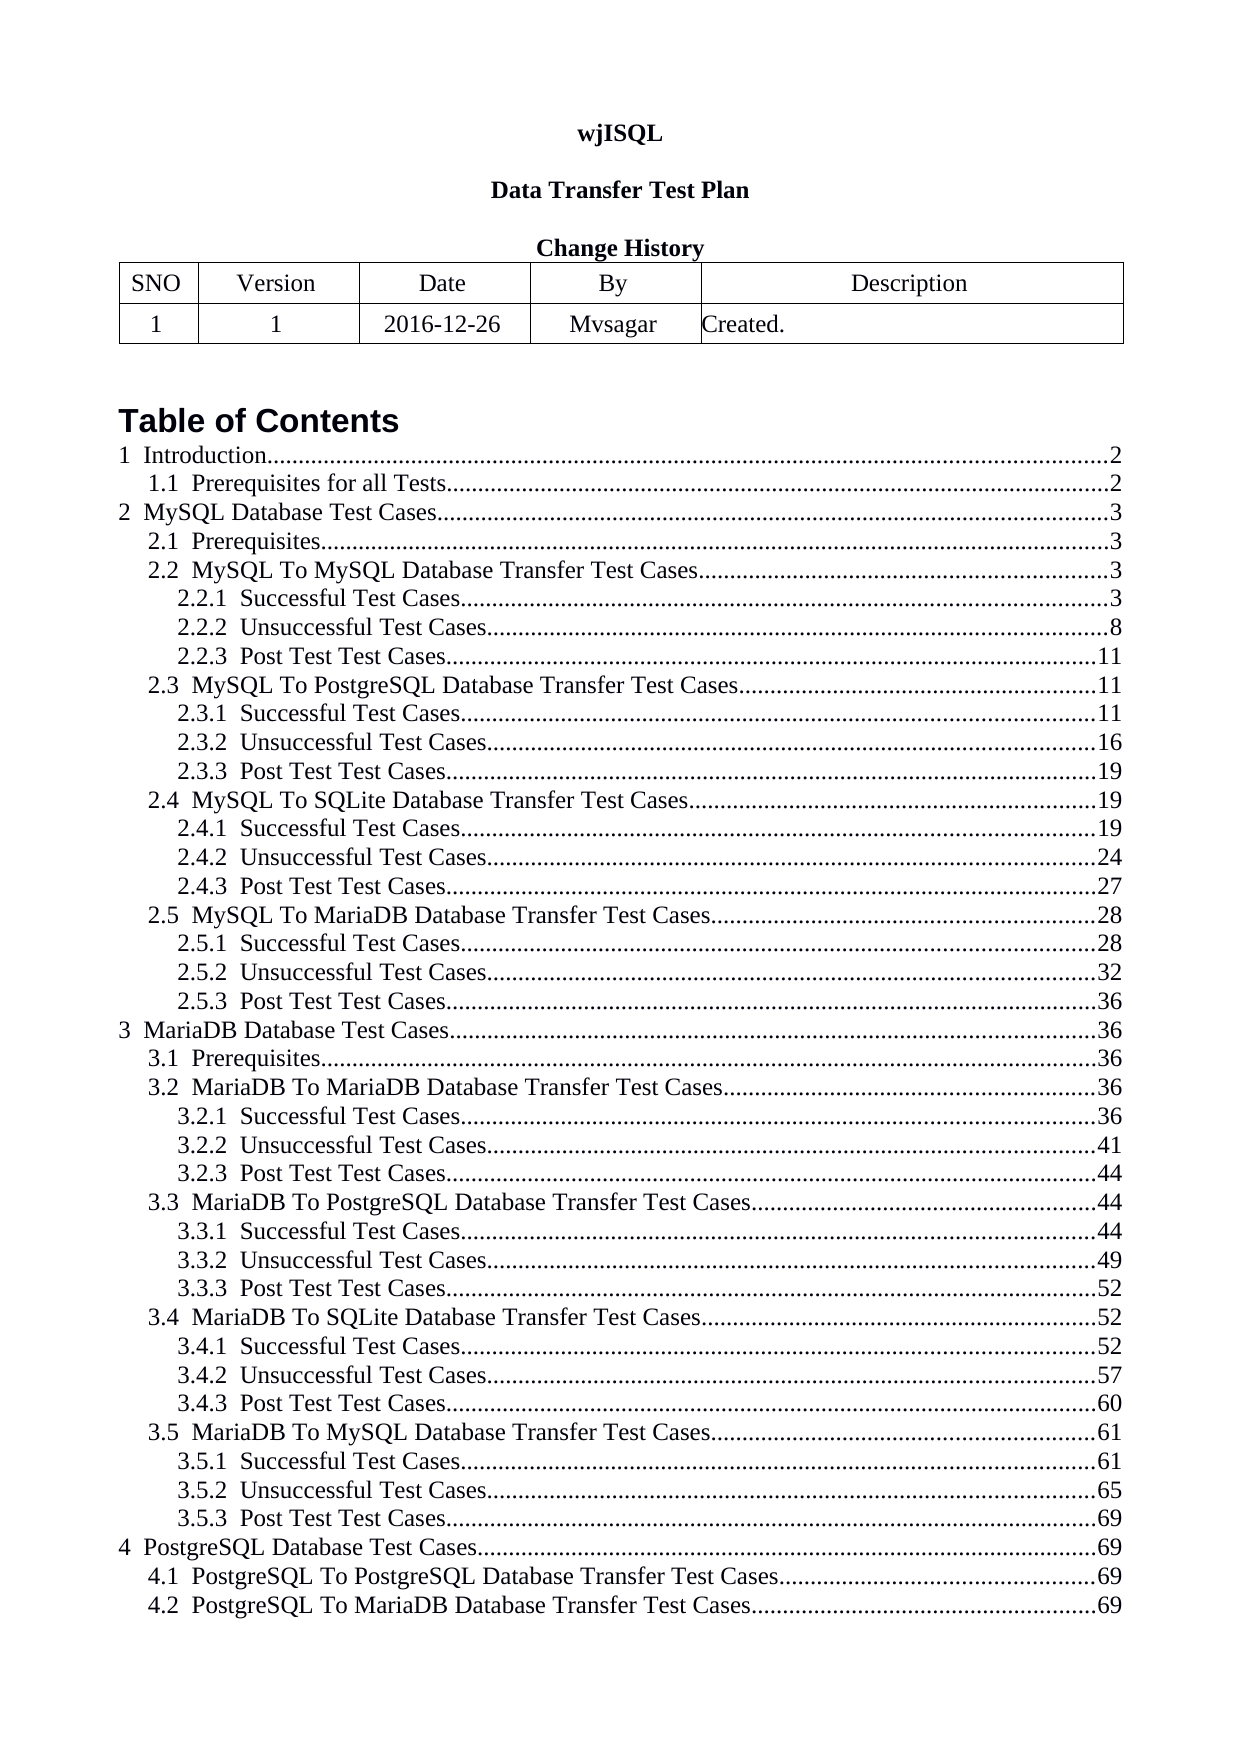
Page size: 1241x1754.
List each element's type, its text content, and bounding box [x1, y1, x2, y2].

text 3.2 MariaDB To MariaDB Database Transfer Test Cases 36 [148, 1072, 1122, 1101]
text 3.5.2 Unsuccessful Test Cases 65 [177, 1475, 1122, 1503]
text 2.2.3 Post Test Test Cases 11 [177, 641, 1122, 670]
table_cell 1 [199, 304, 359, 343]
text 3.2.1 Successful Test Cases 36 [177, 1101, 1122, 1130]
text 3.4.2 Unsuccessful Test Cases 57 [177, 1360, 1122, 1388]
table_cell 2016-12-26 [360, 304, 530, 343]
text 3.4.3 Post Test Test Cases 60 [177, 1388, 1122, 1417]
text 4.2 PostgreSQL To MariaDB Database Transfer Test Cases 69 [148, 1590, 1122, 1618]
text 2 MySQL Database Test Cases 3 [118, 497, 1122, 526]
text 2.4.1 Successful Test Cases 19 [177, 813, 1122, 842]
text 2.3.2 Unsuccessful Test Cases 16 [177, 727, 1122, 756]
table_cell Created. [702, 304, 1123, 343]
text 2.3 MySQL To PostgreSQL Database Transfer Test Cases 11 [148, 670, 1122, 698]
text 4 PostgreSQL Database Test Cases 69 [118, 1532, 1122, 1561]
text 3.3 MariaDB To PostgreSQL Database Transfer Test Cases 44 [148, 1187, 1122, 1216]
table_header Version [199, 263, 359, 303]
text 3.2.3 Post Test Test Cases 44 [177, 1158, 1122, 1187]
text Data Transfer Test Plan [118, 176, 1122, 204]
text 3.3.2 Unsuccessful Test Cases 49 [177, 1245, 1122, 1273]
text 2.2.1 Successful Test Cases 3 [177, 583, 1122, 612]
text 3.3.1 Successful Test Cases 44 [177, 1216, 1122, 1245]
text 2.2 MySQL To MySQL Database Transfer Test Cases 3 [148, 555, 1122, 583]
text 2.5 MySQL To MariaDB Database Transfer Test Cases 28 [148, 900, 1122, 928]
subtitle Table of Contents [118, 401, 1122, 440]
text 2.2.2 Unsuccessful Test Cases 8 [177, 612, 1122, 641]
text 3.1 Prerequisites 36 [148, 1043, 1122, 1072]
text 2.5.2 Unsuccessful Test Cases 32 [177, 957, 1122, 986]
table_header Description [702, 263, 1123, 303]
text 2.5.3 Post Test Test Cases 36 [177, 986, 1122, 1015]
text 2.4.2 Unsuccessful Test Cases 24 [177, 842, 1122, 871]
text 3.5.3 Post Test Test Cases 69 [177, 1503, 1122, 1532]
table_header SNO [120, 263, 198, 303]
table_cell 1 [120, 304, 198, 343]
text 3.4.1 Successful Test Cases 52 [177, 1331, 1122, 1360]
text 2.5.1 Successful Test Cases 28 [177, 928, 1122, 957]
text 3.5 MariaDB To MySQL Database Transfer Test Cases 61 [148, 1417, 1122, 1446]
text 3.5.1 Successful Test Cases 61 [177, 1446, 1122, 1475]
text 2.4.3 Post Test Test Cases 27 [177, 871, 1122, 900]
text 2.3.3 Post Test Test Cases 19 [177, 756, 1122, 785]
text 1 Introduction 2 [118, 440, 1122, 468]
text 2.3.1 Successful Test Cases 11 [177, 698, 1122, 727]
text 2.1 Prerequisites 3 [148, 526, 1122, 555]
table_cell Mvsagar [531, 304, 701, 343]
table_header By [531, 263, 701, 303]
text 3.2.2 Unsuccessful Test Cases 41 [177, 1130, 1122, 1158]
text wjISQL [118, 118, 1122, 147]
text 3.3.3 Post Test Test Cases 52 [177, 1273, 1122, 1302]
text 2.4 MySQL To SQLite Database Transfer Test Cases 19 [148, 785, 1122, 813]
table_header Date [360, 263, 530, 303]
text 1.1 Prerequisites for all Tests 2 [148, 468, 1122, 497]
text 4.1 PostgreSQL To PostgreSQL Database Transfer Test Cases 69 [148, 1561, 1122, 1590]
text 3 MariaDB Database Test Cases 36 [118, 1015, 1122, 1043]
text Change History [118, 233, 1122, 262]
text 3.4 MariaDB To SQLite Database Transfer Test Cases 52 [148, 1302, 1122, 1331]
